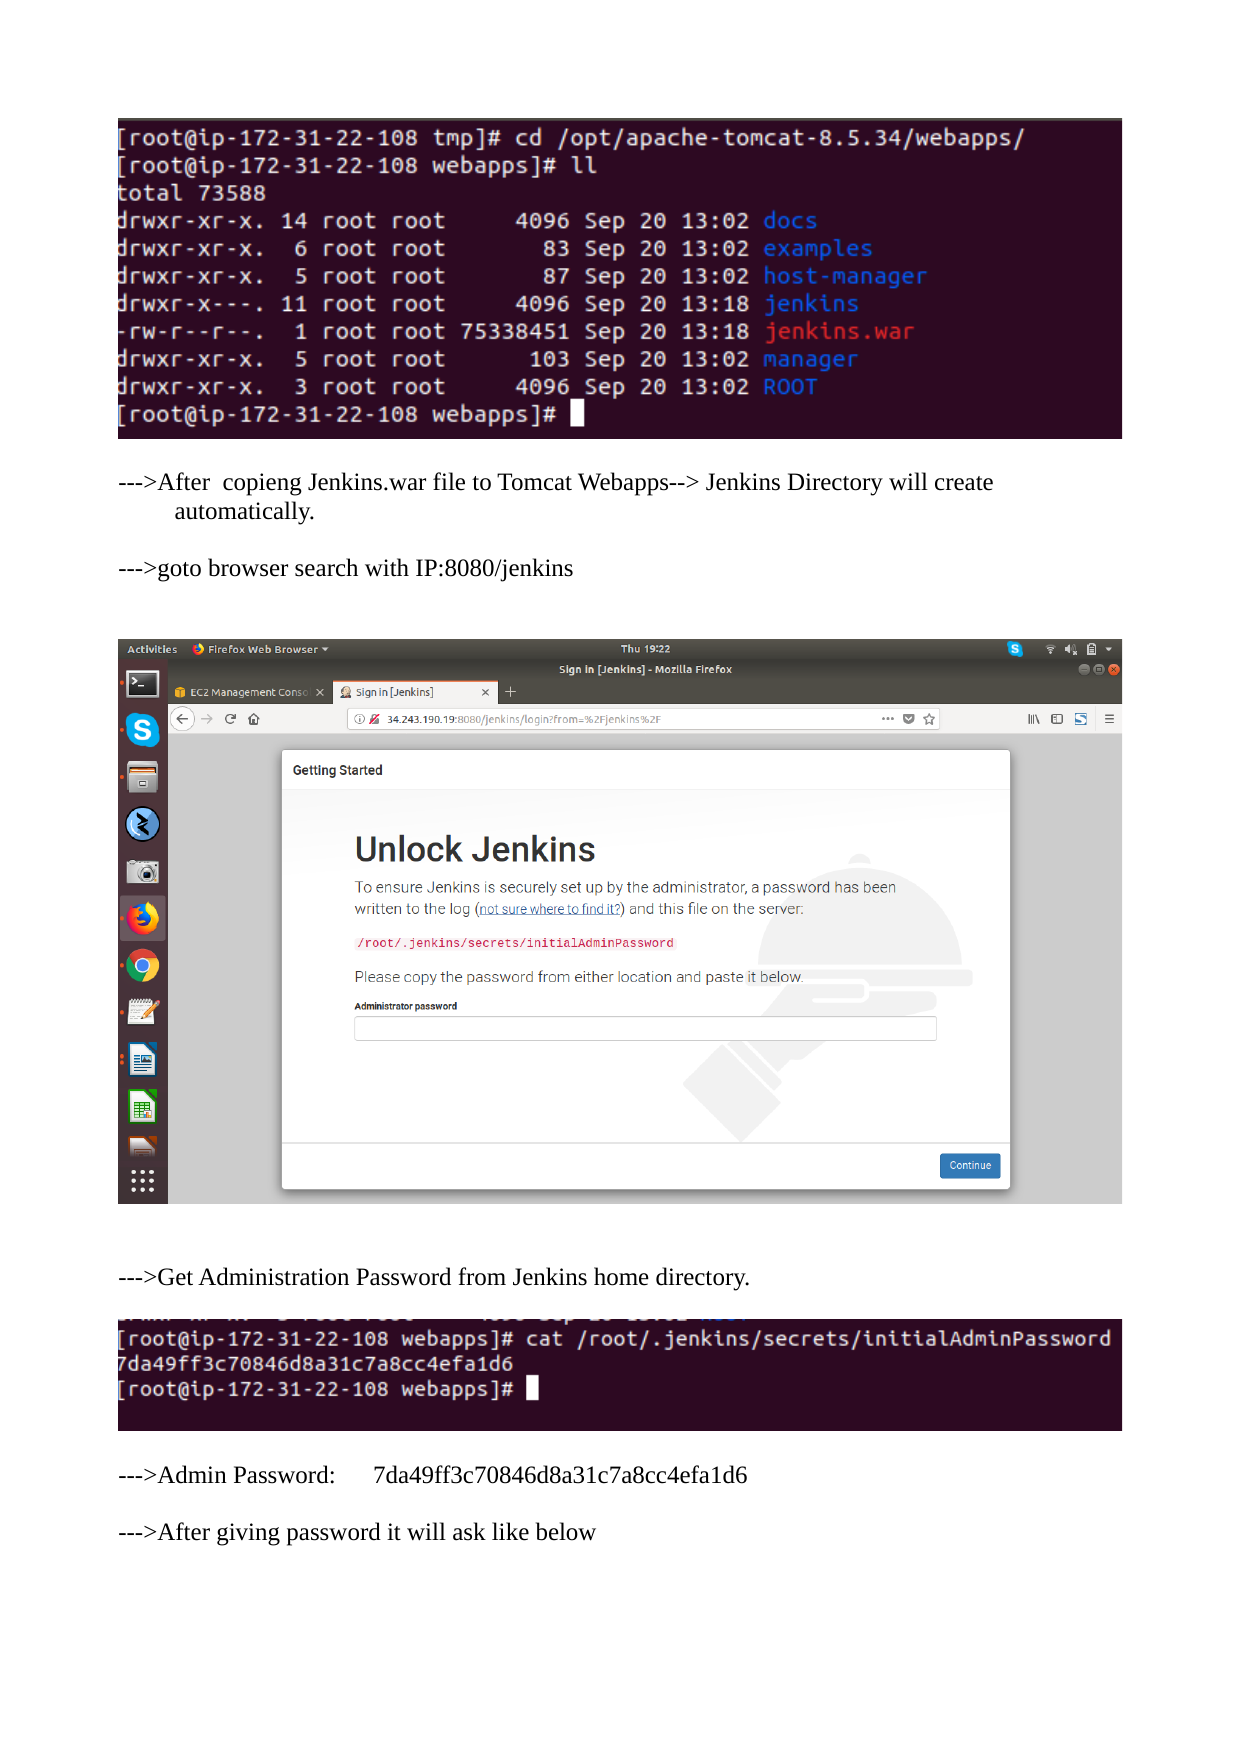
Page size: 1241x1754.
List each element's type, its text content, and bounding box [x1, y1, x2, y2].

text automatically. [118, 496, 1122, 525]
text --->Admin Password: 7da49ff3c70846d8a31c7a8cc4efa1d6 [118, 1460, 1122, 1488]
picture [118, 1319, 1123, 1431]
text --->After giving password it will ask like below [118, 1517, 1122, 1546]
picture [118, 118, 1123, 439]
text --->After copieng Jenkins.war file to Tomcat Webapps--> Jenkins Directory will create [118, 467, 1122, 496]
text --->goto browser search with IP:8080/jenkins [118, 553, 1122, 582]
text --->Get Administration Password from Jenkins home directory. [118, 1262, 1122, 1290]
picture [118, 639, 1123, 1204]
